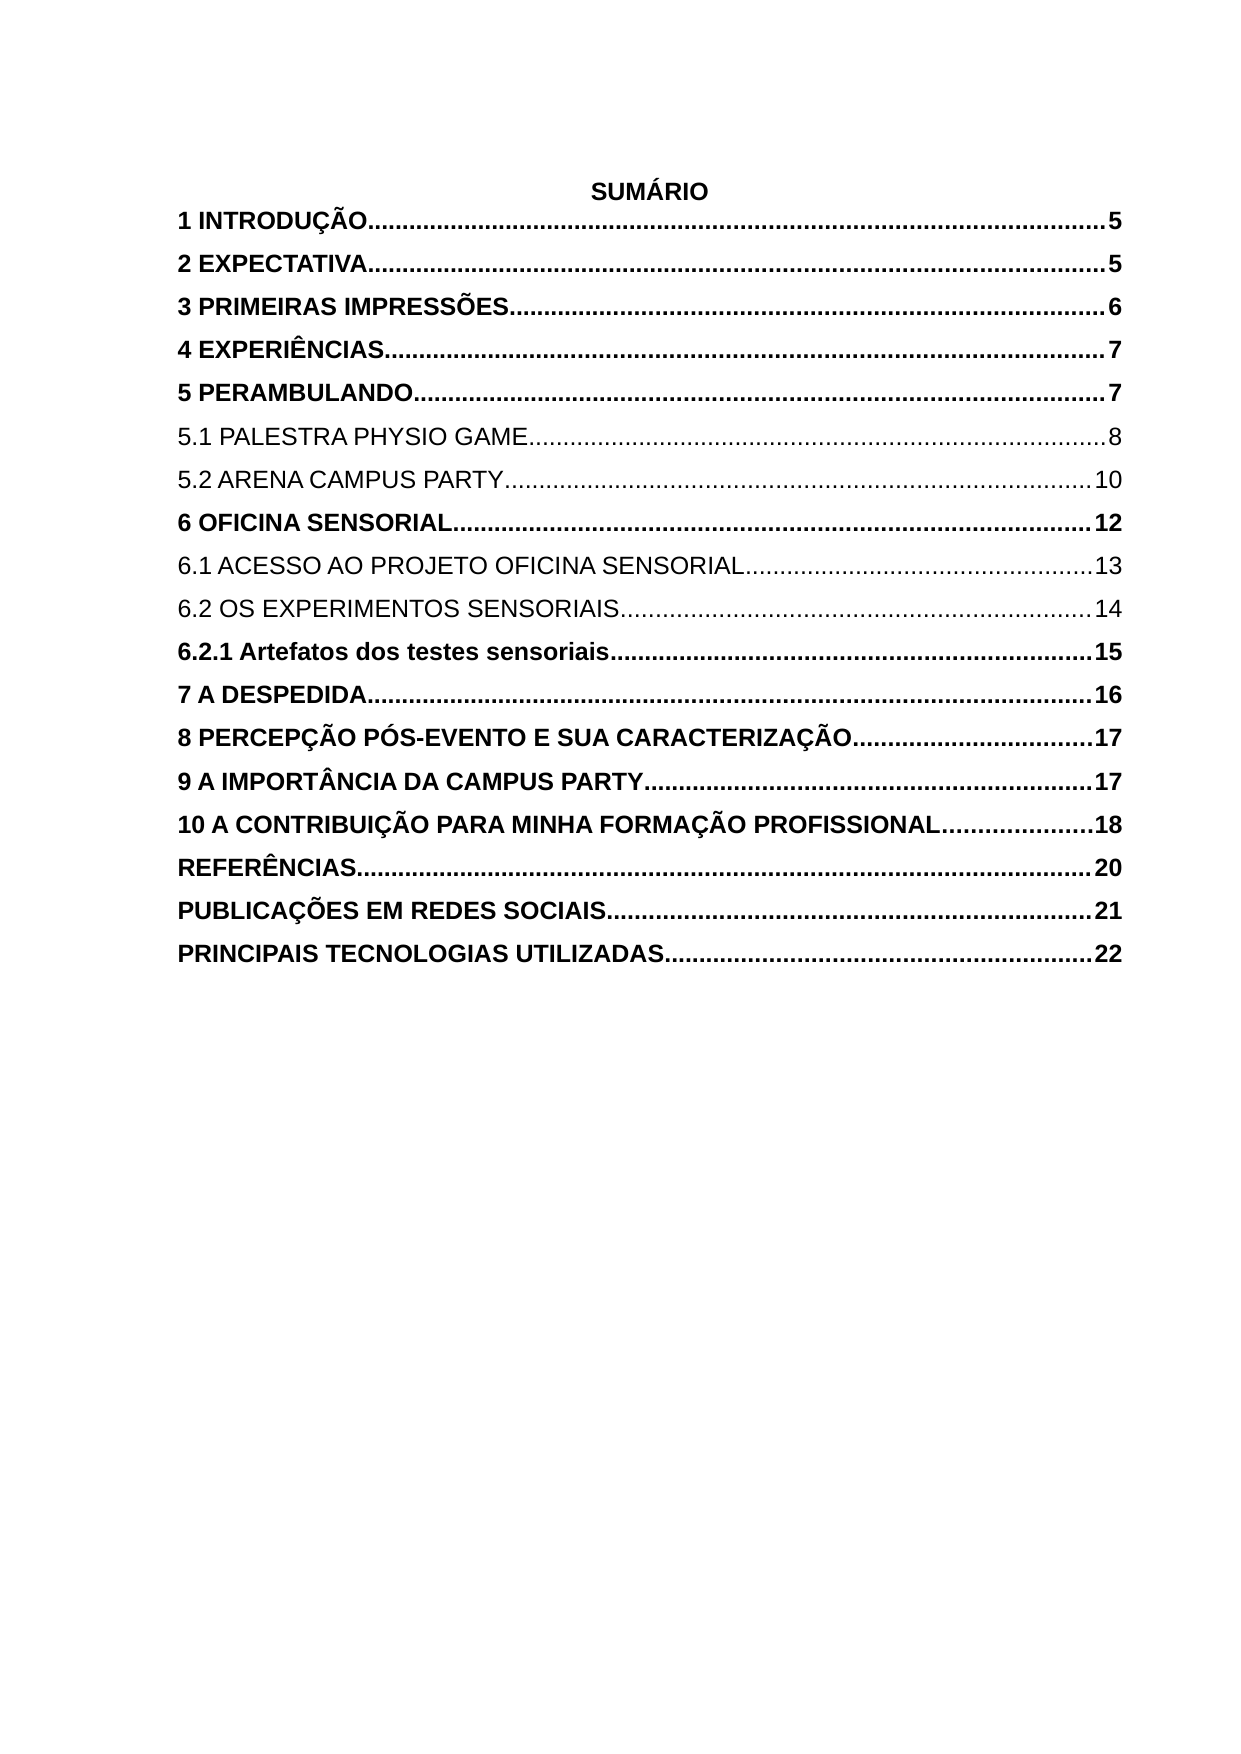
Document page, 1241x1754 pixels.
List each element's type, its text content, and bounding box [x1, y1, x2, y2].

text 3 PRIMEIRAS IMPRESSÕES 6 [177, 292, 1122, 321]
text PUBLICAÇÕES EM REDES SOCIAIS 21 [177, 896, 1122, 925]
text 6.1 Acesso ao projeto Oficina Sensorial 13 [177, 551, 1122, 580]
text 6.2 Os experimentos sensoriais 14 [177, 594, 1122, 623]
text 7 A DESPEDIDA 16 [177, 680, 1122, 709]
text 8 PERCEPÇÃO PÓS-EVENTO E SUA CARACTERIZAÇÃO 17 [177, 723, 1122, 752]
text REFERÊNCIAS 20 [177, 853, 1122, 882]
text 5 PERAMBULANDO 7 [177, 378, 1122, 407]
text 4 EXPERIÊNCIAS 7 [177, 335, 1122, 364]
text PRINCIPAIS TECNOLOGIAS UTILIZADAS 22 [177, 939, 1122, 968]
text SUMÁRIO [177, 177, 1122, 206]
text 5.1 PALESTRA PHYSIO GAME 8 [177, 422, 1122, 450]
text 5.2 ARENA CAMPUS PARTY 10 [177, 465, 1122, 493]
text 10 A CONTRIBUIÇÃO PARA MINHA FORMAÇÃO PROFISSIONAL 18 [177, 810, 1122, 838]
text 2 EXPECTATIVA 5 [177, 249, 1122, 278]
text 6.2.1 Artefatos dos testes sensoriais 15 [177, 637, 1122, 666]
text 9 A IMPORTÂNCIA DA CAMPUS PARTY 17 [177, 767, 1122, 795]
text 1 INTRODUÇÃO 5 [177, 206, 1122, 235]
text 6 OFICINA SENSORIAL 12 [177, 508, 1122, 537]
